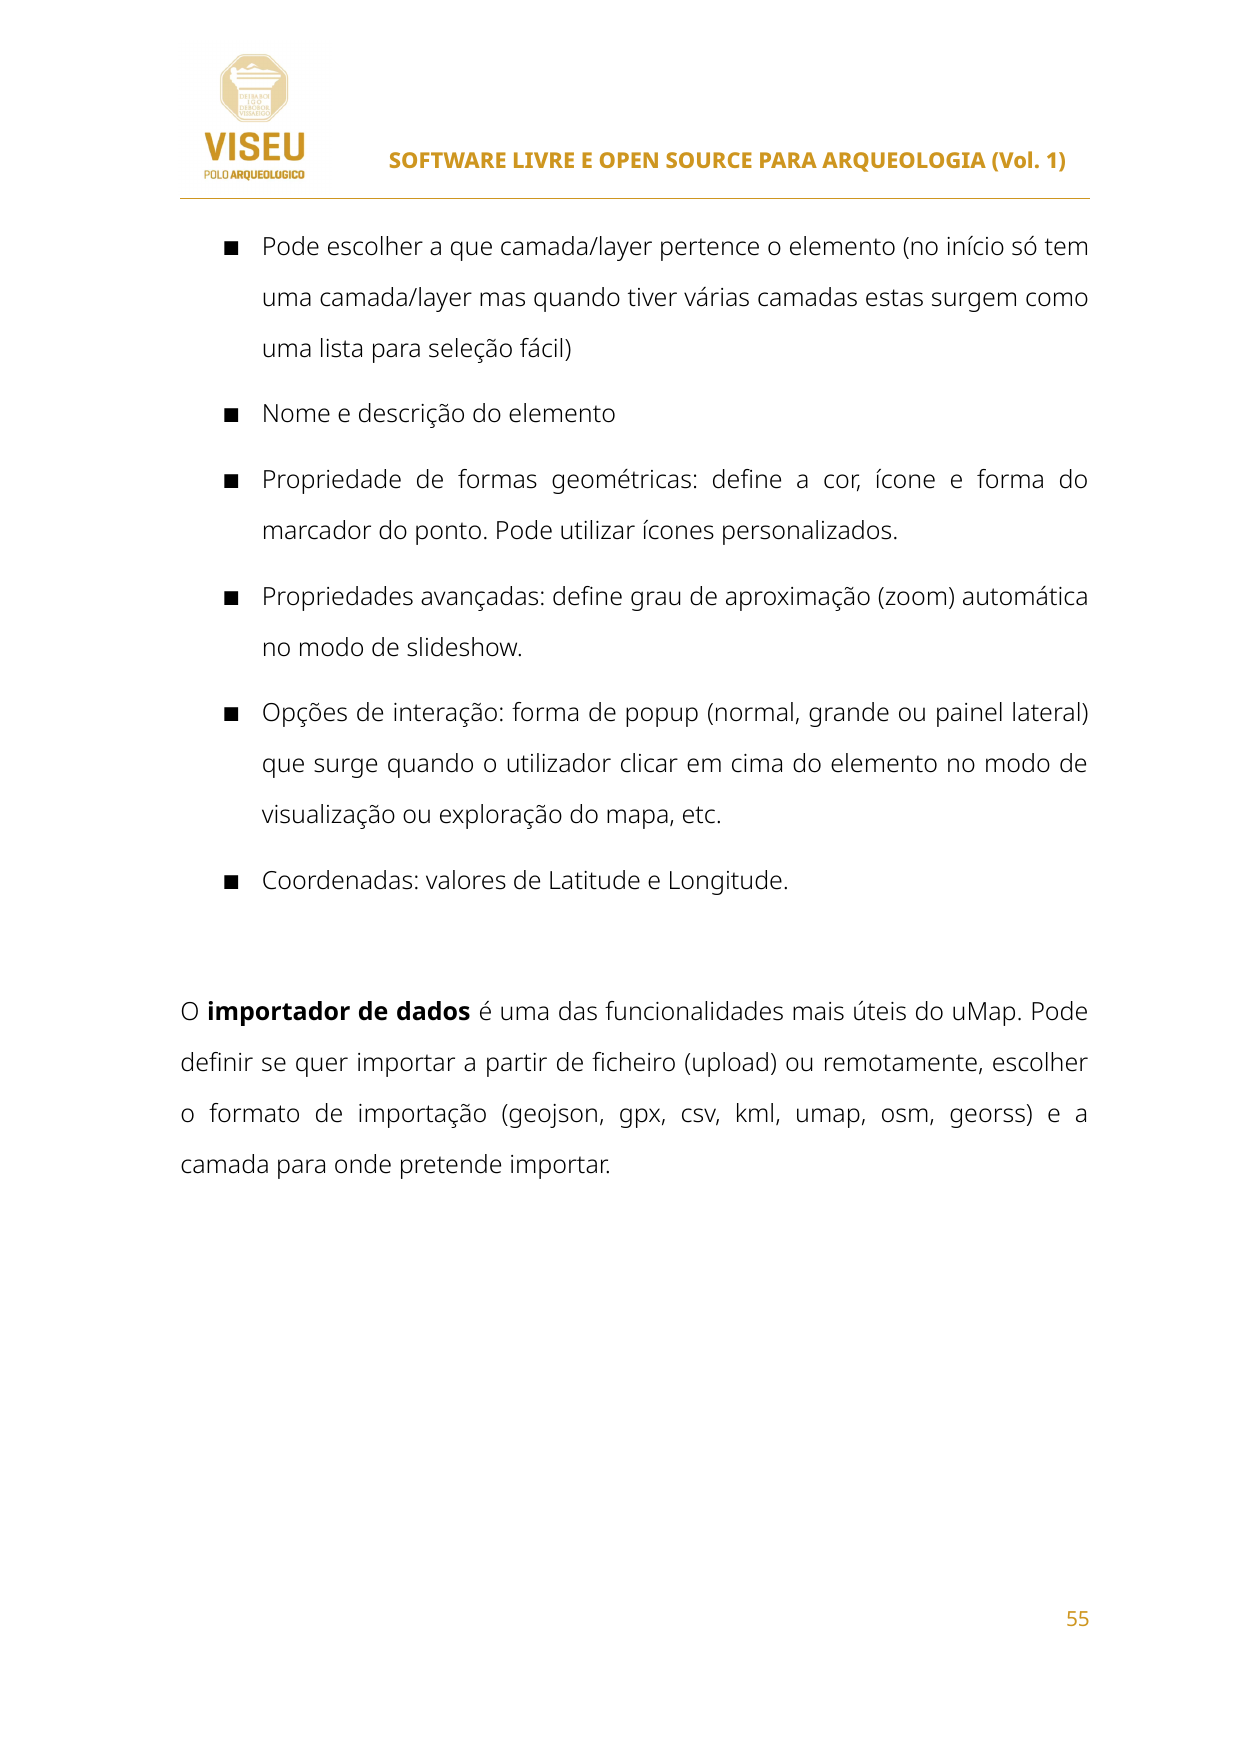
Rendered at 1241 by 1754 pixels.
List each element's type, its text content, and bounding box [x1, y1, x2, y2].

list Pode escolher a que camada/layer pertence o elemento (no início só tem uma camada/layer mas quando tiver várias camadas estas surgem como uma lista para seleção fácil) [224, 228, 1090, 364]
text O importador de dados é uma das funcionalidades mais úteis do uMap. Pode definir se quer importar a partir de ficheiro (upload) ou remotamente, escolher o formato de importação (geojson, gpx, csv, kml, umap, osm, georss) e a camada para onde pretende importar. [180, 994, 1090, 1181]
list Propriedades avançadas: define grau de aproximação (zoom) automática no modo de slideshow. [224, 578, 1090, 663]
list Nome e descrição do elemento [224, 396, 1090, 430]
list Coordenadas: valores de Latitude e Longitude. [224, 862, 1090, 897]
list Propriedade de formas geométricas: define a cor, ícone e forma do marcador do ponto. Pode utilizar ícones personalizados. [224, 461, 1090, 547]
list Opções de interação: forma de popup (normal, grande ou painel lateral) que surge quando o utilizador clicar em cima do elemento no modo de visualização ou exploração do mapa, etc. [224, 695, 1090, 831]
